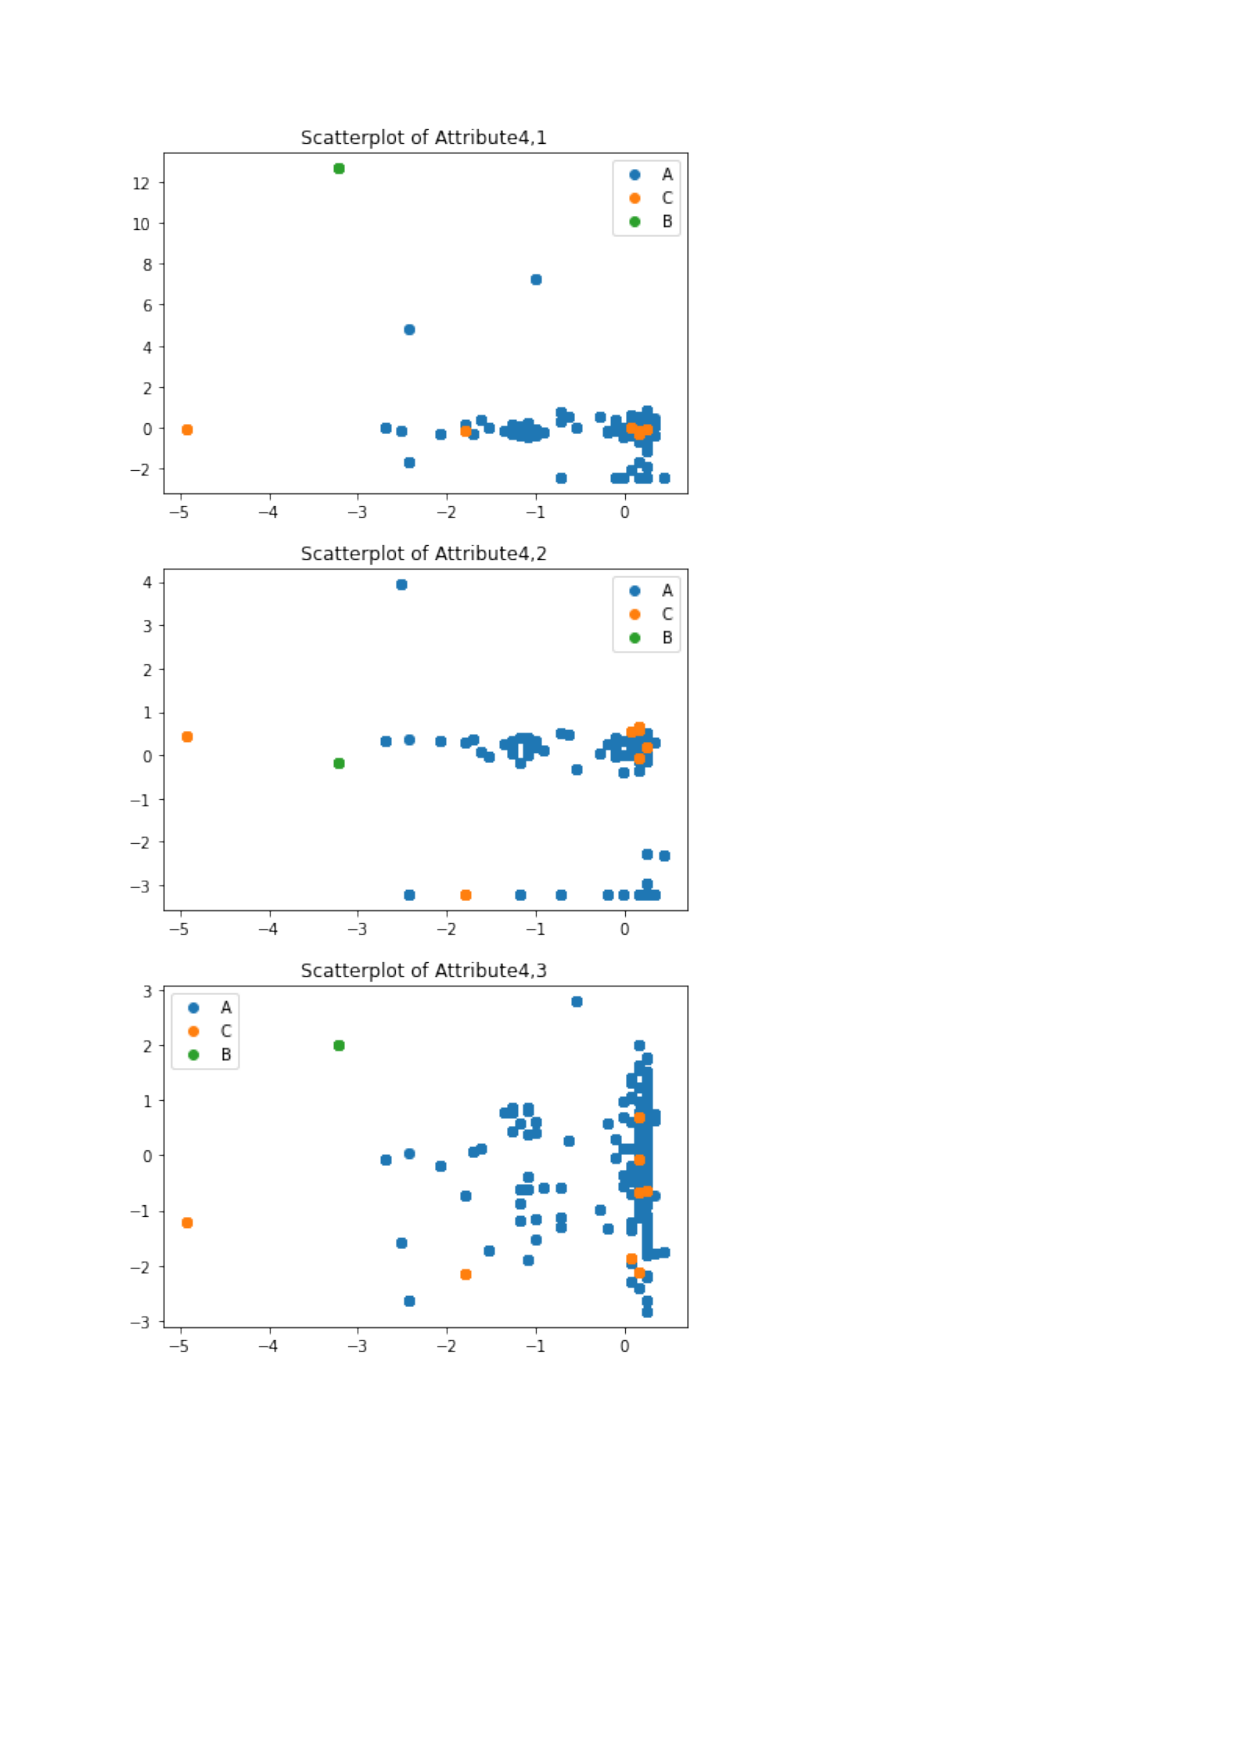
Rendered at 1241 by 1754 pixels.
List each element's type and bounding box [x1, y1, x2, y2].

picture [118, 118, 697, 531]
picture [118, 535, 697, 948]
picture [118, 951, 697, 1365]
